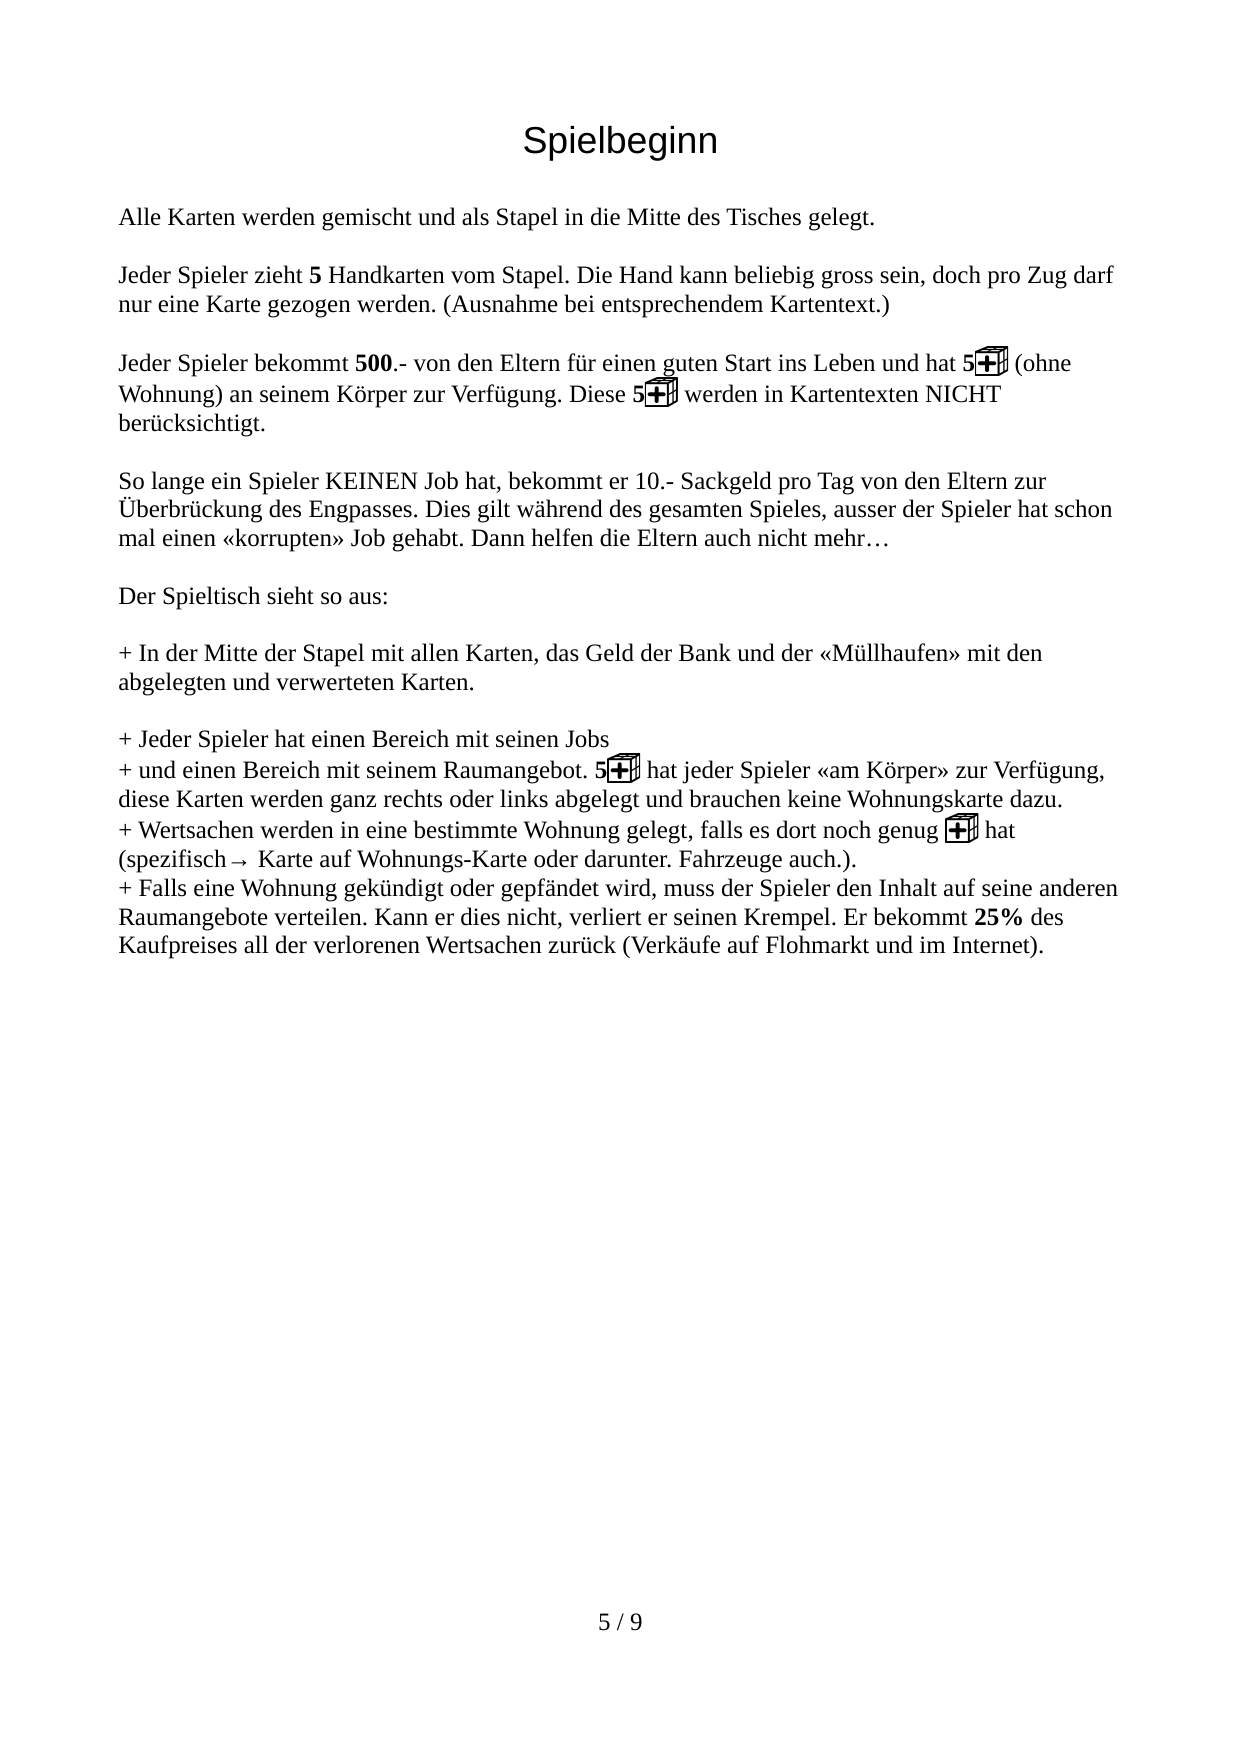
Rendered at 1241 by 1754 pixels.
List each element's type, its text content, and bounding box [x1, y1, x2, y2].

picture [945, 813, 979, 843]
picture [607, 753, 641, 783]
text Jeder Spieler bekommt 500.- von den Eltern für einen guten Start ins Leben und hat 5 (ohne Wohnung) an seinem Körper zur Verfügung. Diese 5 werden in Kartentexten NICHT berücksichtigt. [118, 346, 1122, 437]
text + In der Mitte der Stapel mit allen Karten, das Geld der Bank und der «Müllhaufen» mit den abgelegten und verwerteten Karten. [118, 638, 1122, 696]
subtitle Spielbeginn [118, 118, 1122, 161]
text + und einen Bereich mit seinem Raumangebot. 5 hat jeder Spieler «am Körper» zur Verfügung, diese Karten werden ganz rechts oder links abgelegt und brauchen keine Wohnungskarte dazu. [118, 753, 1122, 813]
picture [644, 377, 678, 407]
text + Wertsachen werden in eine bestimmte Wohnung gelegt, falls es dort noch genug hat (spezifisch→ Karte auf Wohnungs-Karte oder darunter. Fahrzeuge auch.). [118, 813, 1122, 873]
text + Jeder Spieler hat einen Bereich mit seinen Jobs [118, 724, 1122, 753]
text Der Spieltisch sieht so aus: [118, 581, 1122, 609]
text So lange ein Spieler KEINEN Job hat, bekommt er 10.- Sackgeld pro Tag von den Eltern zur Überbrückung des Engpasses. Dies gilt während des gesamten Spieles, ausser der Spieler hat schon mal einen «korrupten» Job gehabt. Dann helfen die Eltern auch nicht mehr… [118, 466, 1122, 552]
text Jeder Spieler zieht 5 Handkarten vom Stapel. Die Hand kann beliebig gross sein, doch pro Zug darf nur eine Karte gezogen werden. (Ausnahme bei entsprechendem Kartentext.) [118, 260, 1122, 317]
text + Falls eine Wohnung gekündigt oder gepfändet wird, muss der Spieler den Inhalt auf seine anderen Raumangebote verteilen. Kann er dies nicht, verliert er seinen Krempel. Er bekommt 25% des Kaufpreises all der verlorenen Wertsachen zurück (Verkäufe auf Flohmarkt und im Internet). [118, 873, 1122, 959]
text Alle Karten werden gemischt und als Stapel in die Mitte des Tisches gelegt. [118, 202, 1122, 231]
picture [975, 346, 1009, 376]
